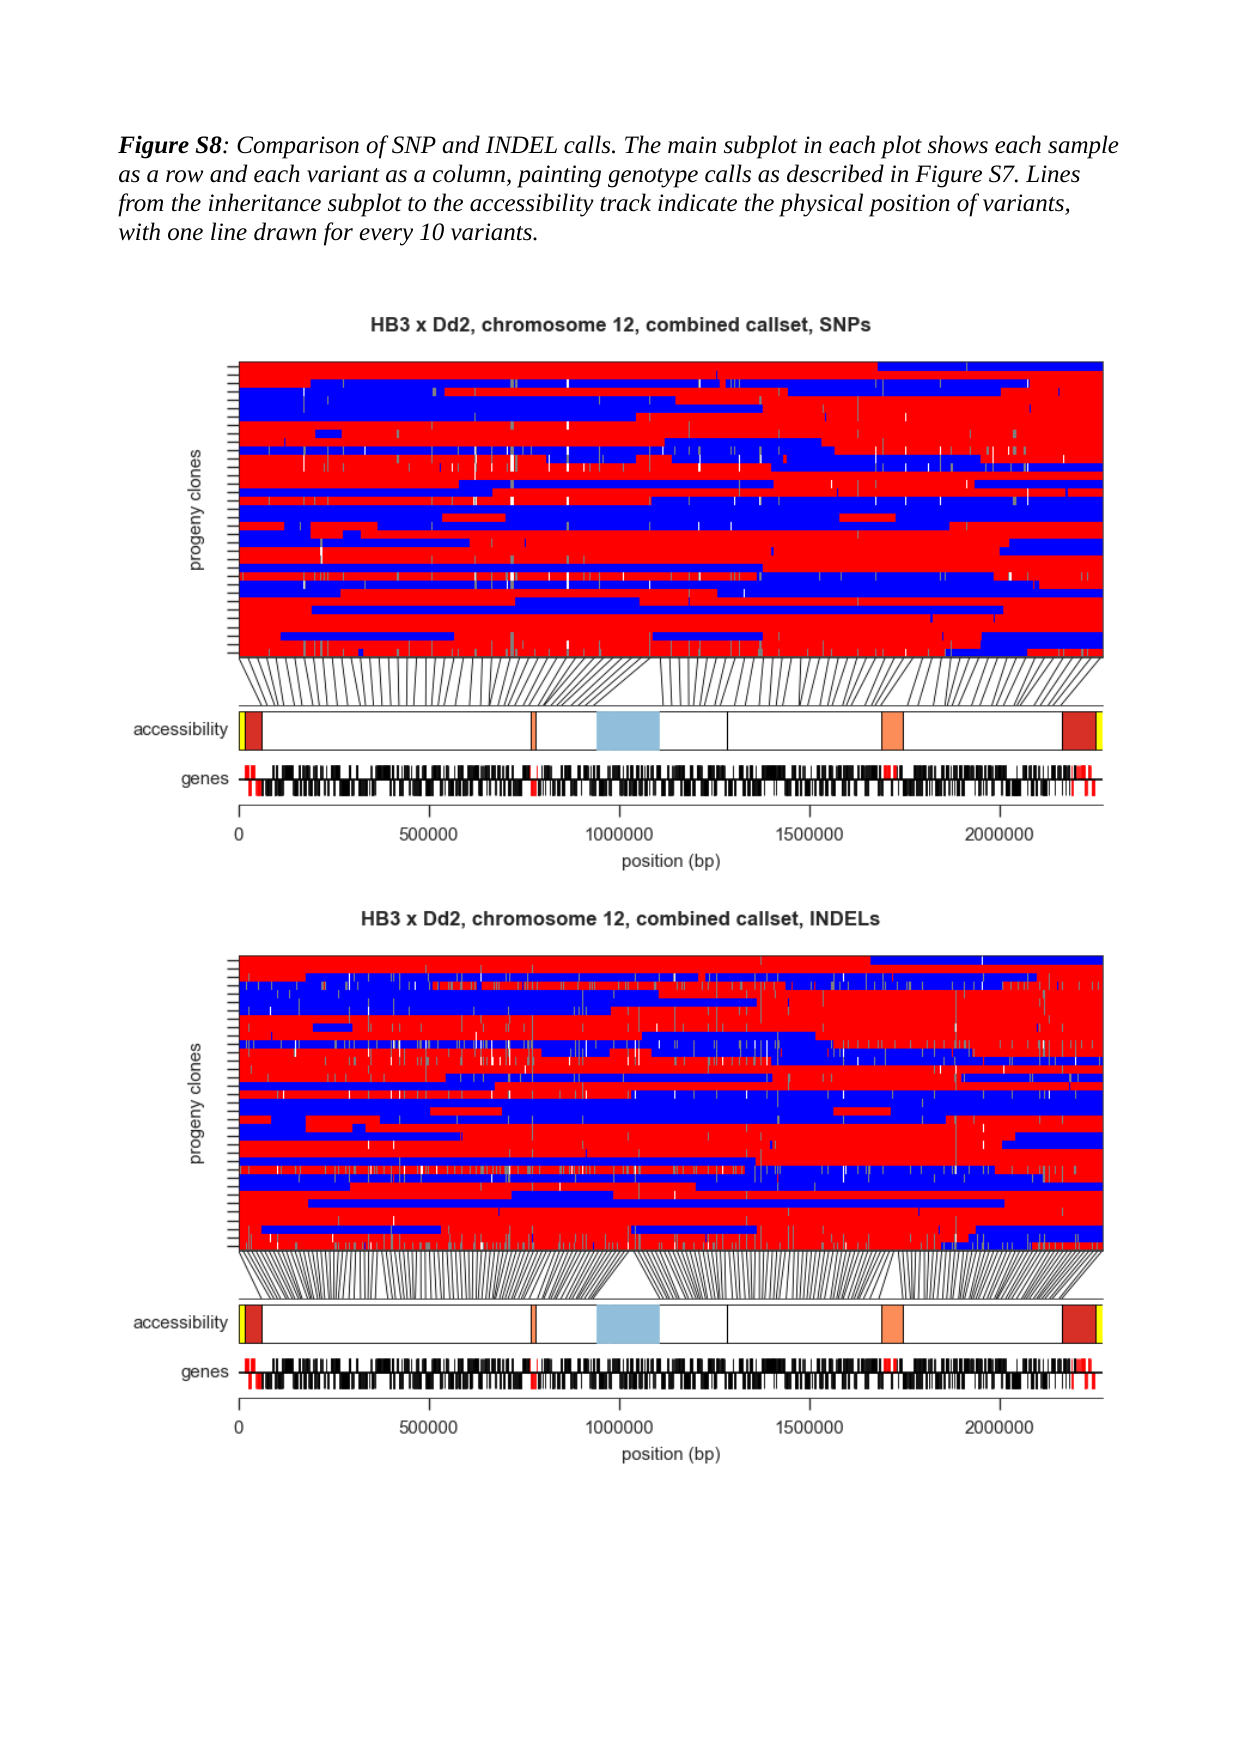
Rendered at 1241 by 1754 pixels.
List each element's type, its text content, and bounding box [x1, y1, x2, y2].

text Figure S8: Comparison of SNP and INDEL calls. The main subplot in each plot shows each sample as a row and each variant as a column, painting genotype calls as described in Figure S7. Lines from the inheritance subplot to the accessibility track indicate the physical position of variants, with one line drawn for every 10 variants. [118, 131, 1122, 246]
picture [118, 304, 1123, 879]
picture [118, 898, 1123, 1472]
